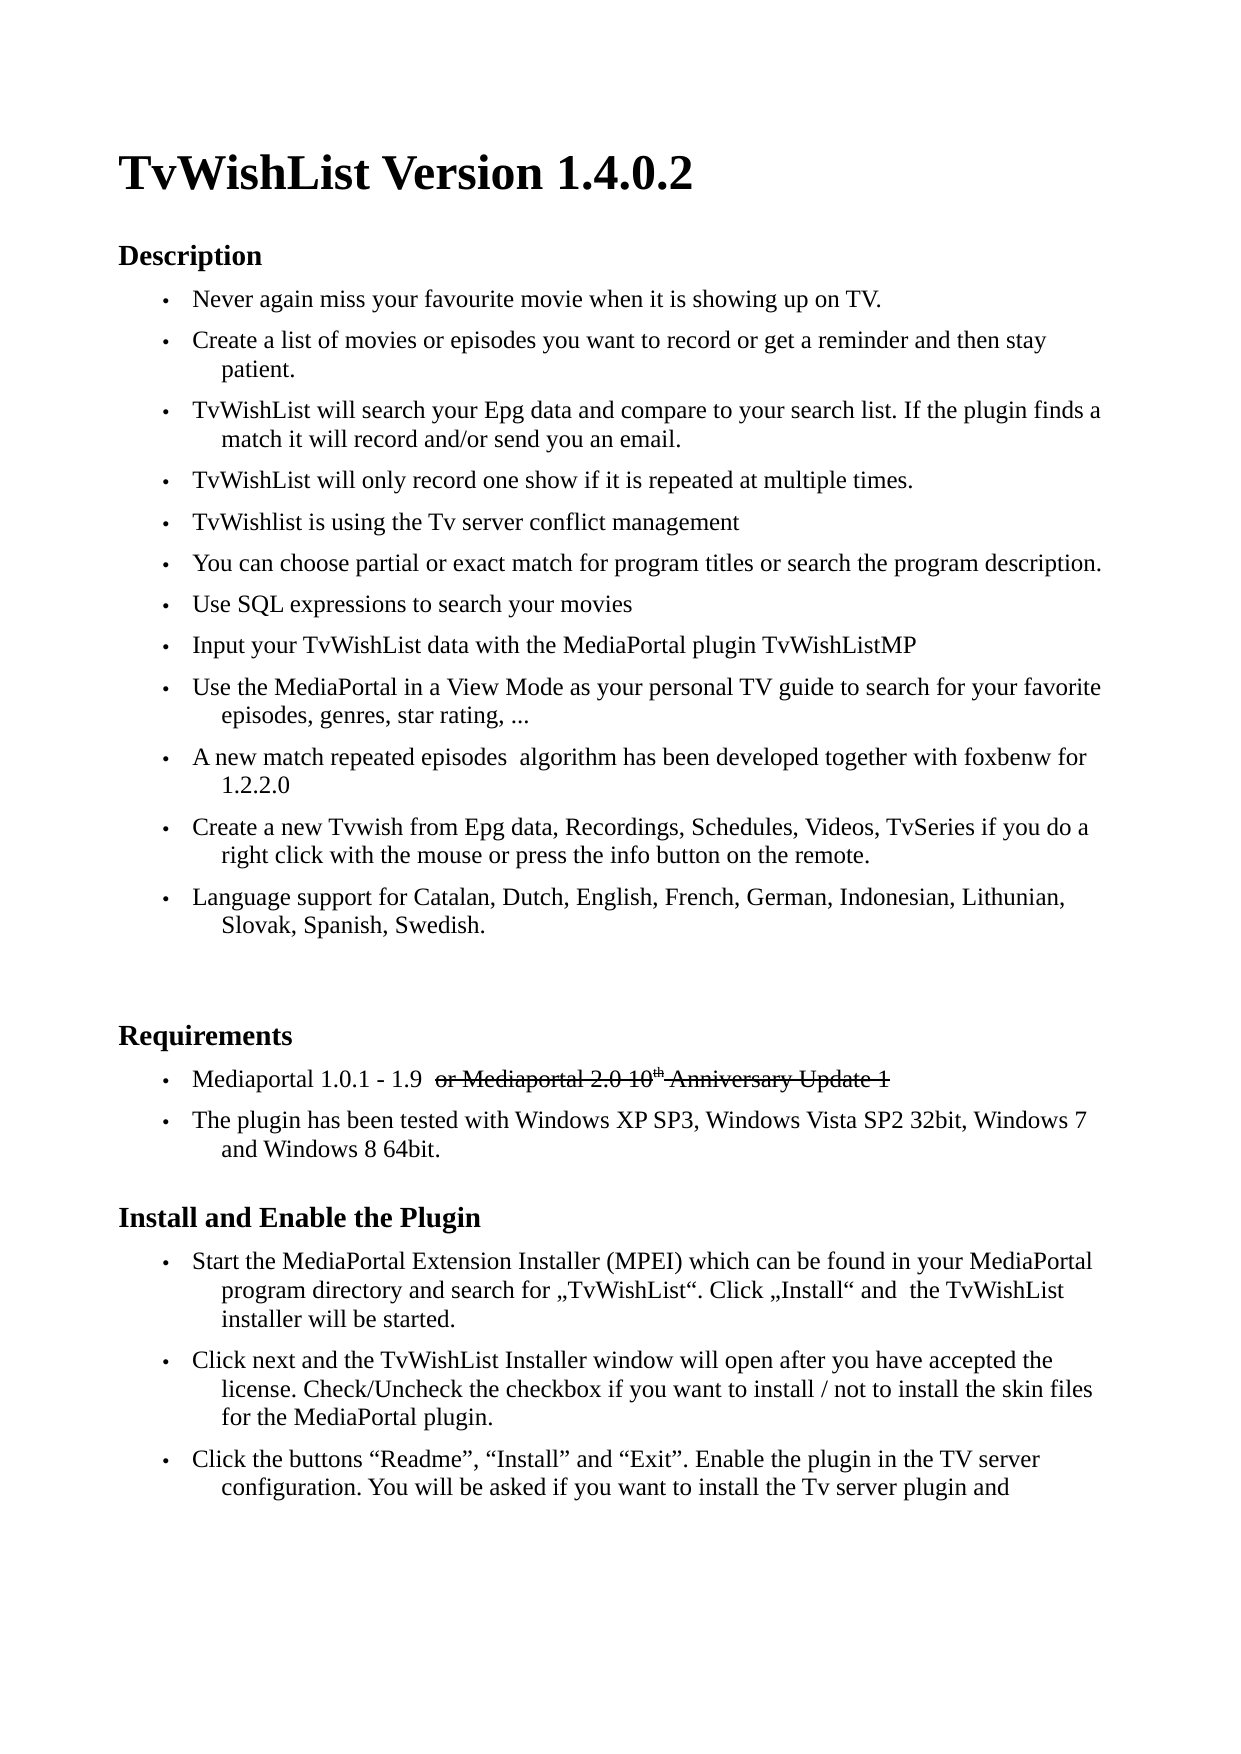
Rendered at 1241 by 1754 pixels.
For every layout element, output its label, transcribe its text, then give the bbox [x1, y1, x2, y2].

list Use SQL expressions to search your movies [162, 589, 1122, 618]
list Use the MediaPortal in a View Mode as your personal TV guide to search for your favorite episodes, genres, star rating, ... [162, 672, 1122, 729]
list The plugin has been tested with Windows XP SP3, Windows Vista SP2 32bit, Windows 7 and Windows 8 64bit. [162, 1105, 1122, 1163]
list Click the buttons “Readme”, “Install” and “Exit”. Enable the plugin in the TV server configuration. You will be asked if you want to install the Tv server plugin and [162, 1444, 1122, 1501]
list A new match repeated episodes algorithm has been developed together with foxbenw for 1.2.2.0 [162, 742, 1122, 799]
text Requirements [118, 1018, 1122, 1051]
list TvWishList will search your Epg data and compare to your search list. If the plugin finds a match it will record and/or send you an email. [162, 395, 1122, 453]
list Never again miss your favourite movie when it is showing up on TV. [162, 284, 1122, 313]
list Language support for Catalan, Dutch, English, French, German, Indonesian, Lithunian, Slovak, Spanish, Swedish. [162, 882, 1122, 939]
list TvWishlist is using the Tv server conflict management [162, 507, 1122, 535]
list Input your TvWishList data with the MediaPortal plugin TvWishListMP [162, 630, 1122, 659]
list Click next and the TvWishList Installer window will open after you have accepted the license. Check/Uncheck the checkbox if you want to install / not to install the skin files for the MediaPortal plugin. [162, 1345, 1122, 1431]
text Install and Enable the Plugin [118, 1200, 1122, 1234]
list You can choose partial or exact match for program titles or search the program description. [162, 548, 1122, 577]
text TvWishList Version 1.4.0.2 [118, 143, 1122, 201]
list Create a new Tvwish from Epg data, Recordings, Schedules, Videos, TvSeries if you do a right click with the mouse or press the info button on the remote. [162, 812, 1122, 869]
list Start the MediaPortal Extension Installer (MPEI) which can be found in your MediaPortal program directory and search for „TvWishList“. Click „Install“ and the TvWishList installer will be started. [162, 1246, 1122, 1332]
list TvWishList will only record one show if it is repeated at multiple times. [162, 465, 1122, 494]
list Create a list of movies or episodes you want to record or get a reminder and then stay patient. [162, 325, 1122, 383]
text Description [118, 238, 1122, 272]
list Mediaportal 1.0.1 - 1.9 or Mediaportal 2.0 10th Anniversary Update 1 [162, 1064, 1122, 1093]
